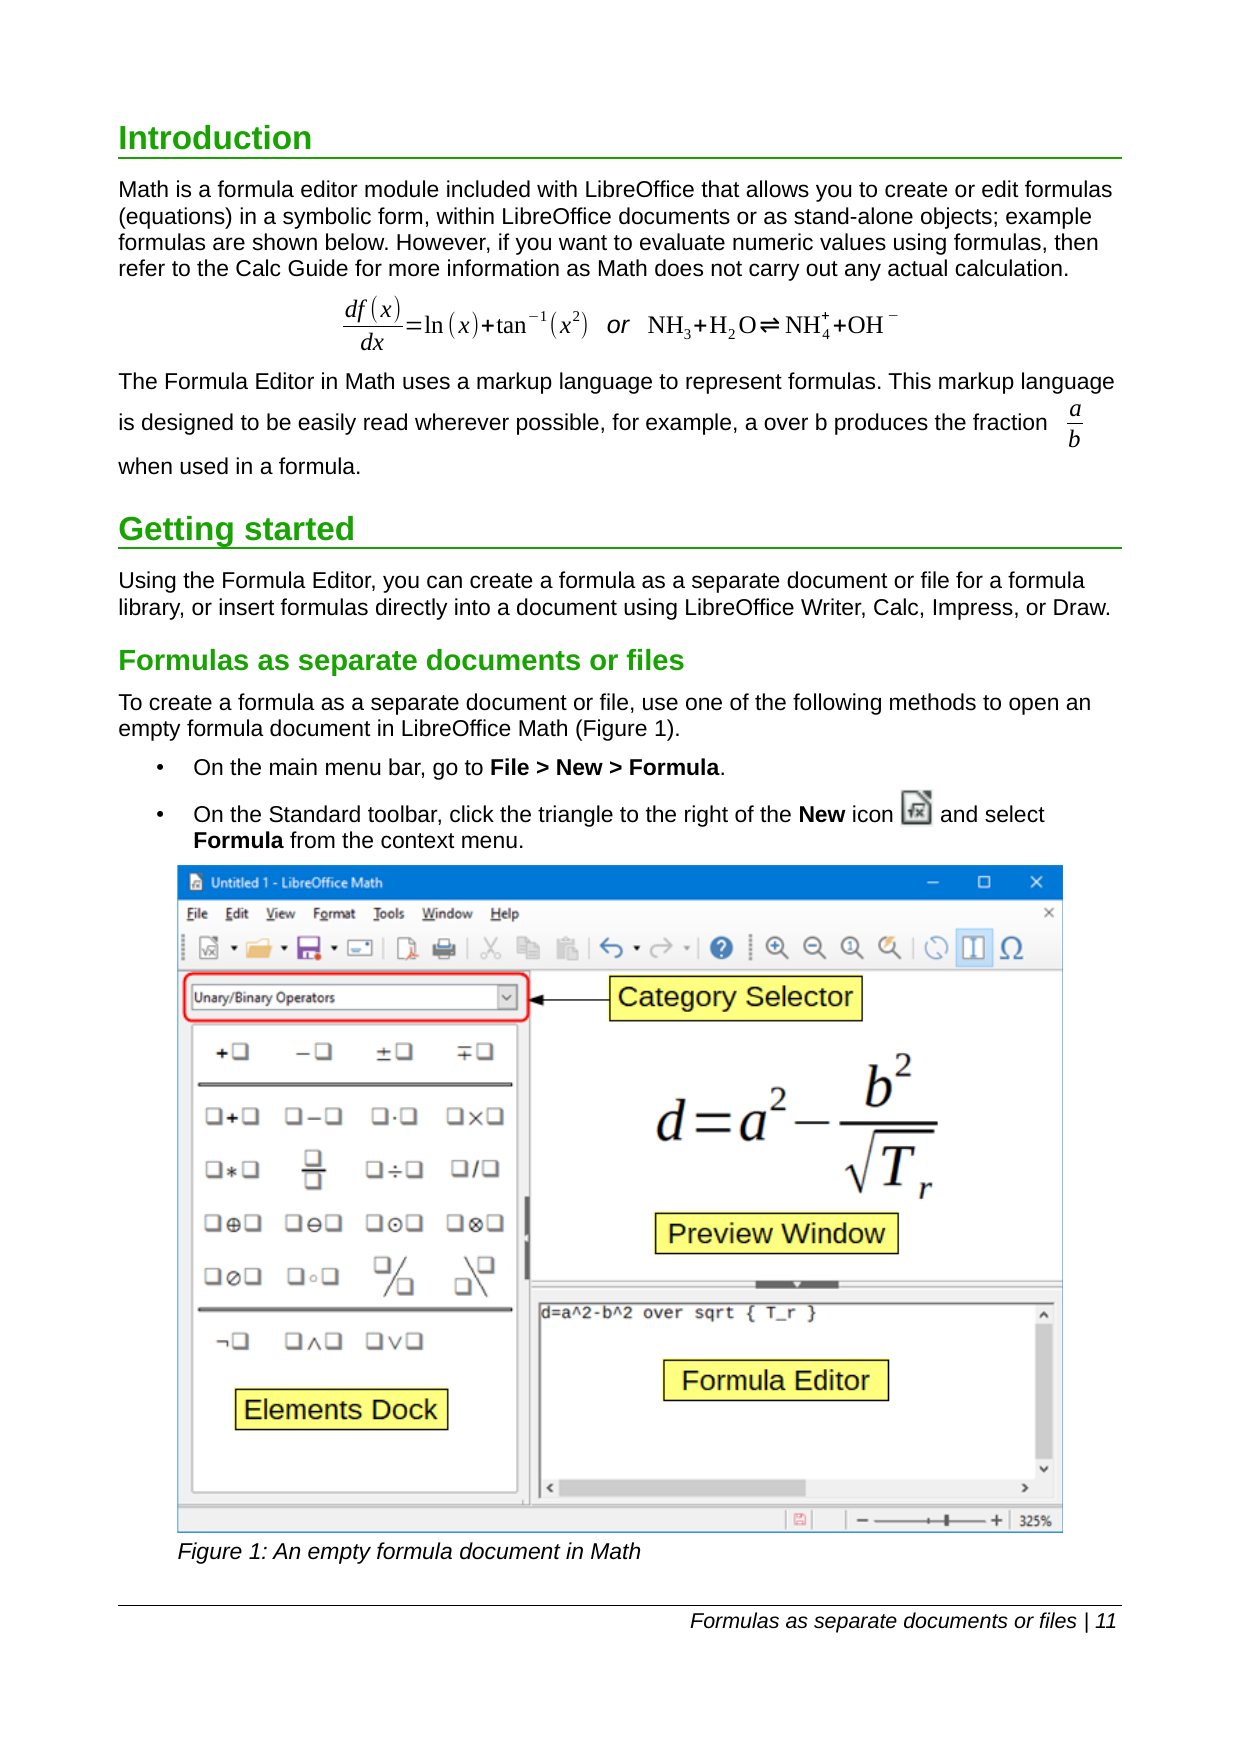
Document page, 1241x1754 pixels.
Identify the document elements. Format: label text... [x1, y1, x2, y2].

list On the Standard toolbar, click the triangle to the right of the New icon and select Formula from the context menu. [156, 789, 1122, 854]
subtitle Introduction [118, 118, 1122, 157]
subtitle Formulas as separate documents or files [118, 643, 1122, 677]
text Math is a formula editor module included with LibreOffice that allows you to create or edit formulas (equations) in a symbolic form, within LibreOffice documents or as stand-alone objects; example formulas are shown below. However, if you want to evaluate numeric values using formulas, then refer to the Calc Guide for more information as Math does not carry out any actual calculation. [118, 176, 1122, 282]
subtitle Getting started [118, 509, 1122, 547]
text To create a formula as a separate document or file, use one of the following methods to open an empty formula document in LibreOffice Math (Figure 1). [118, 689, 1122, 741]
text Figure 1: An empty formula document in Math [177, 1533, 1063, 1564]
text or [118, 294, 1122, 356]
list On the main menu bar, go to File > New > Formula. [156, 754, 1122, 780]
picture [177, 865, 1063, 1533]
picture [900, 789, 934, 827]
text The Formula Editor in Math uses a markup language to represent formulas. This markup language is designed to be easily read wherever possible, for example, a over b produces the fractionwhen used in a formula. [118, 368, 1122, 479]
text Using the Formula Editor, you can create a formula as a separate document or file for a formula library, or insert formulas directly into a document using LibreOffice Writer, Calc, Impress, or Draw. [118, 567, 1122, 620]
